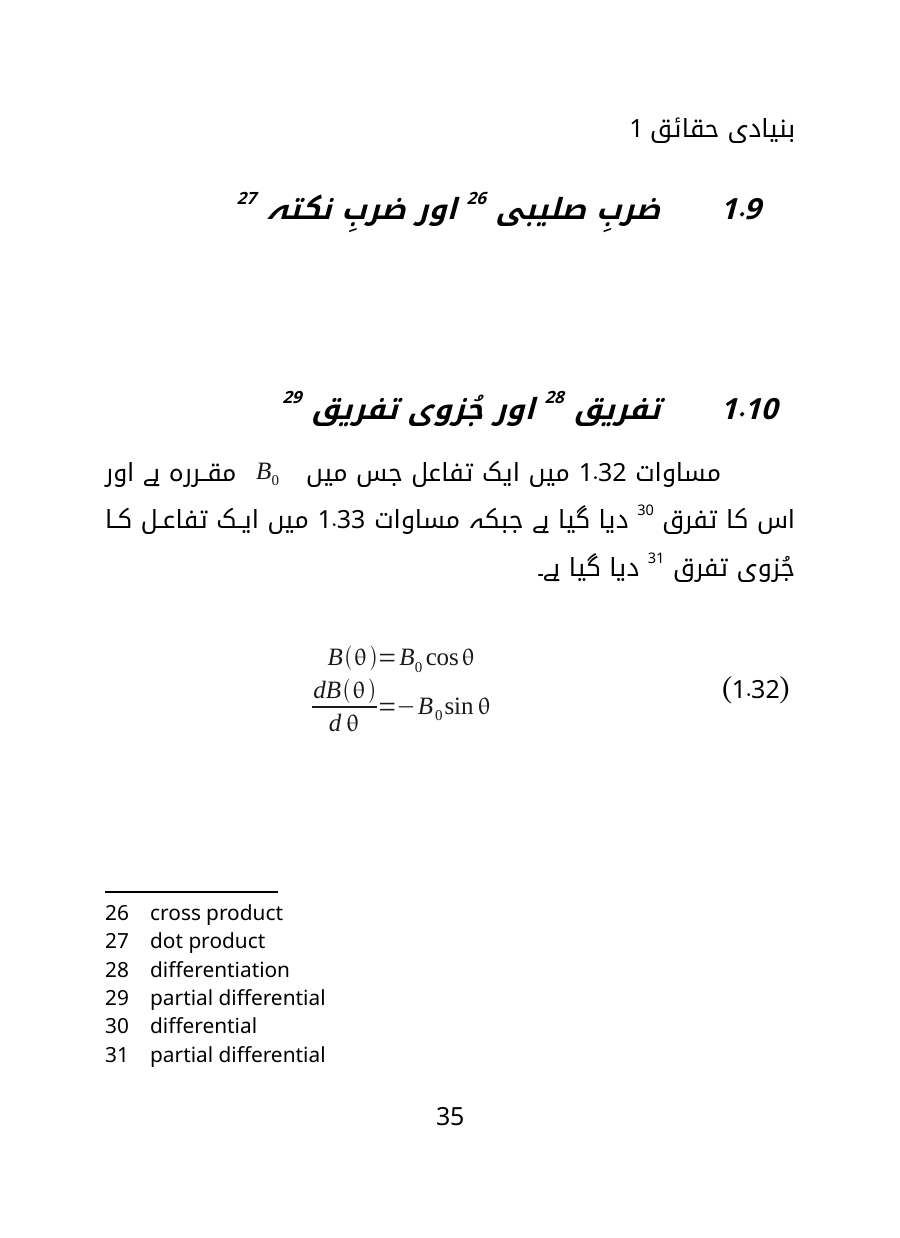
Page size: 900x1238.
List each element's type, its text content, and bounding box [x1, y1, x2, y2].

table_header [105, 638, 688, 755]
subtitle تفریق اور جُزوی تفریق [105, 382, 720, 437]
list cross product [105, 898, 795, 926]
text مساوات 1.32 میں ایک تفاعل جس میں مقررہ ہے اور اس کا تفرق دیا گیا ہے جبکہ مساوات 1.33 میں ایک تفاعل کا جُزوی تفرق دیا گیا ہے۔ [105, 449, 795, 592]
text differential [105, 1012, 795, 1040]
text partial differential [105, 1040, 795, 1068]
list dot product [105, 926, 795, 955]
list partial differential [105, 983, 795, 1012]
list differentiation [105, 955, 795, 983]
subtitle ضربِ صلیبی اور ضربِ نکتہ [105, 182, 720, 238]
table_header (1.32) [688, 638, 795, 755]
